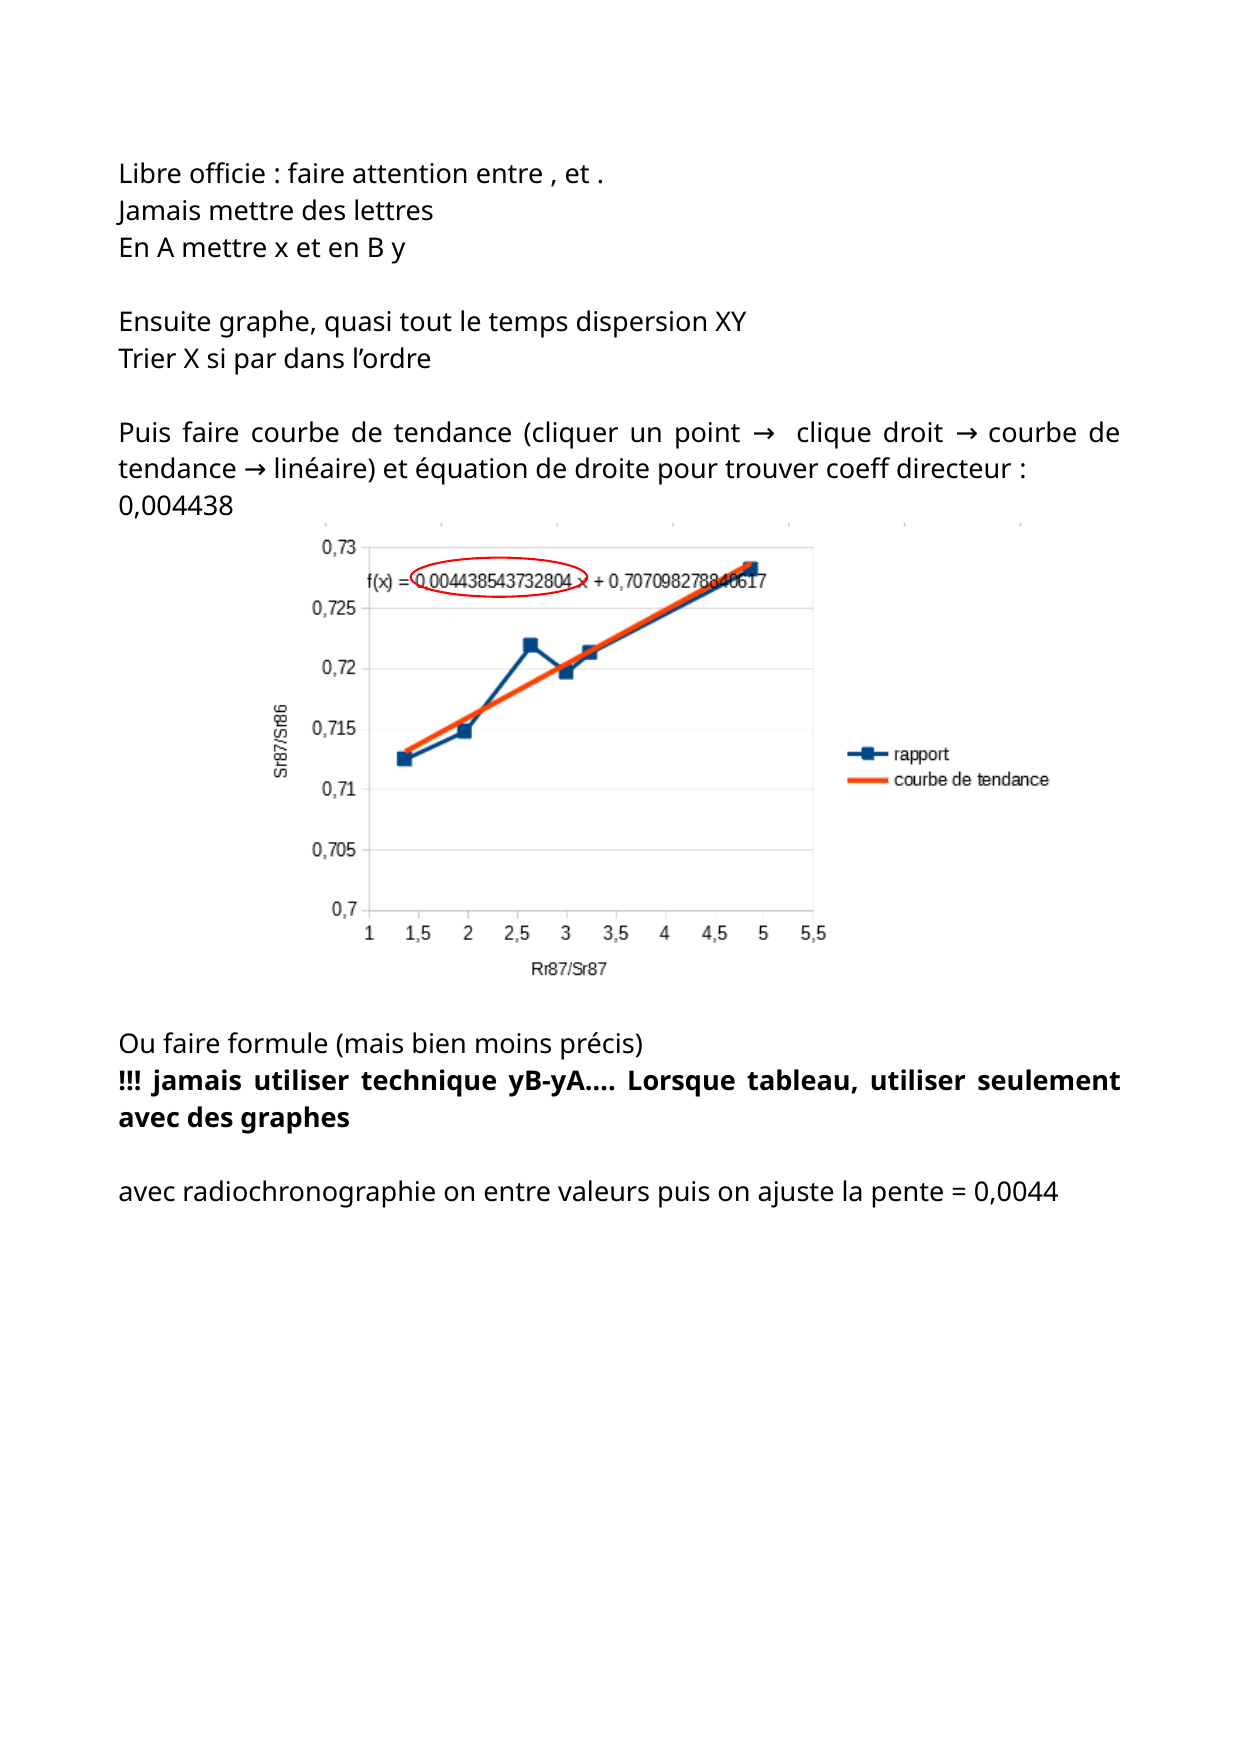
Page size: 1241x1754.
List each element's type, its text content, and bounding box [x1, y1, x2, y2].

text avec radiochronographie on entre valeurs puis on ajuste la pente = 0,0044 [118, 1172, 1122, 1209]
picture [246, 523, 1058, 988]
text Jamais mettre des lettres [118, 192, 1122, 229]
text En A mettre x et en B y [118, 229, 1122, 266]
text !!! jamais utiliser technique yB-yA…. Lorsque tableau, utiliser seulement avec des graphes [118, 1062, 1122, 1136]
text Trier X si par dans l’ordre [118, 339, 1122, 376]
text Libre officie : faire attention entre , et . [118, 155, 1122, 192]
text Puis faire courbe de tendance (cliquer un point → clique droit → courbe de tendance → linéaire) et équation de droite pour trouver coeff directeur : [118, 413, 1122, 487]
text Ensuite graphe, quasi tout le temps dispersion XY [118, 302, 1122, 339]
text Ou faire formule (mais bien moins précis) [118, 1025, 1122, 1062]
text 0,004438 [118, 487, 1122, 524]
